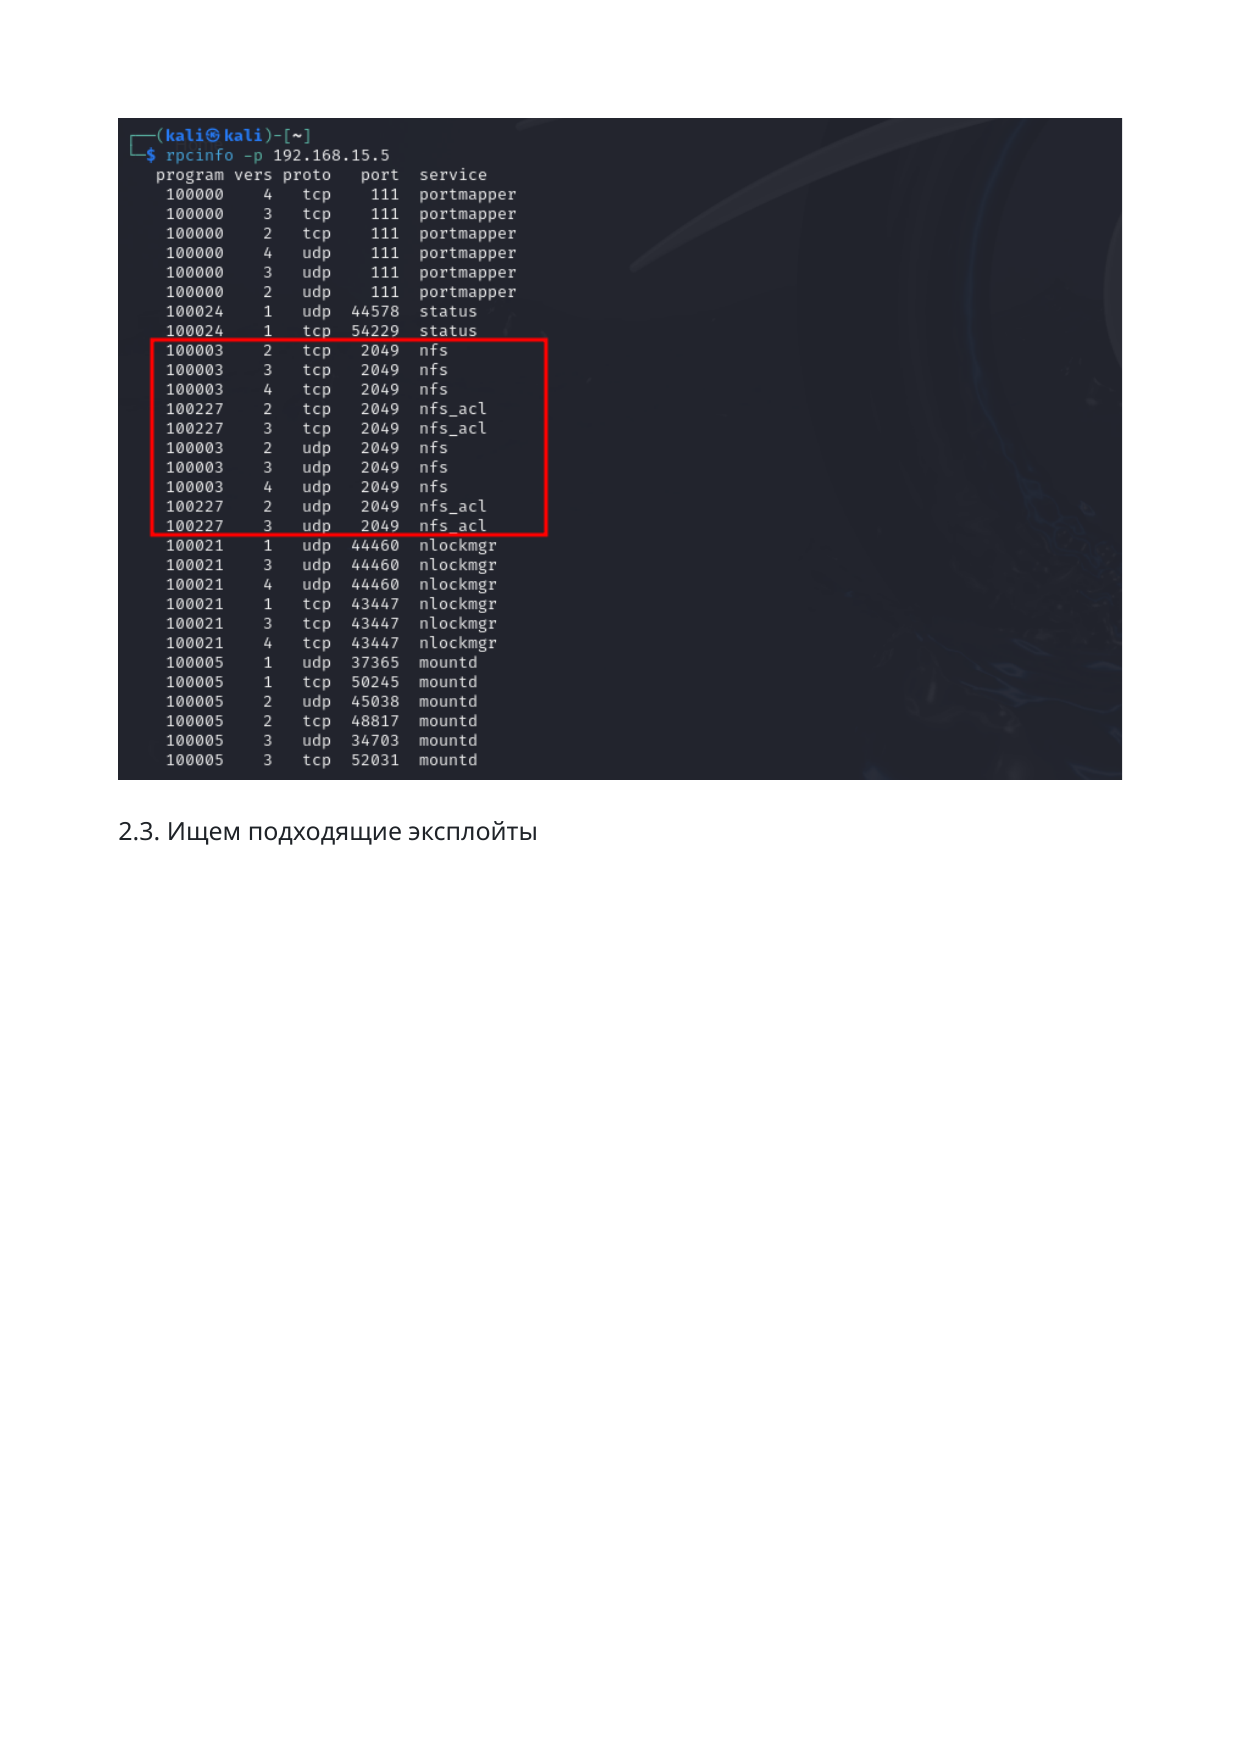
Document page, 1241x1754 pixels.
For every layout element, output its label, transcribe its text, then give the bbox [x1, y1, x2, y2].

picture [118, 118, 1123, 780]
text 2.3. Ищем подходящие эксплойты [118, 814, 1122, 848]
